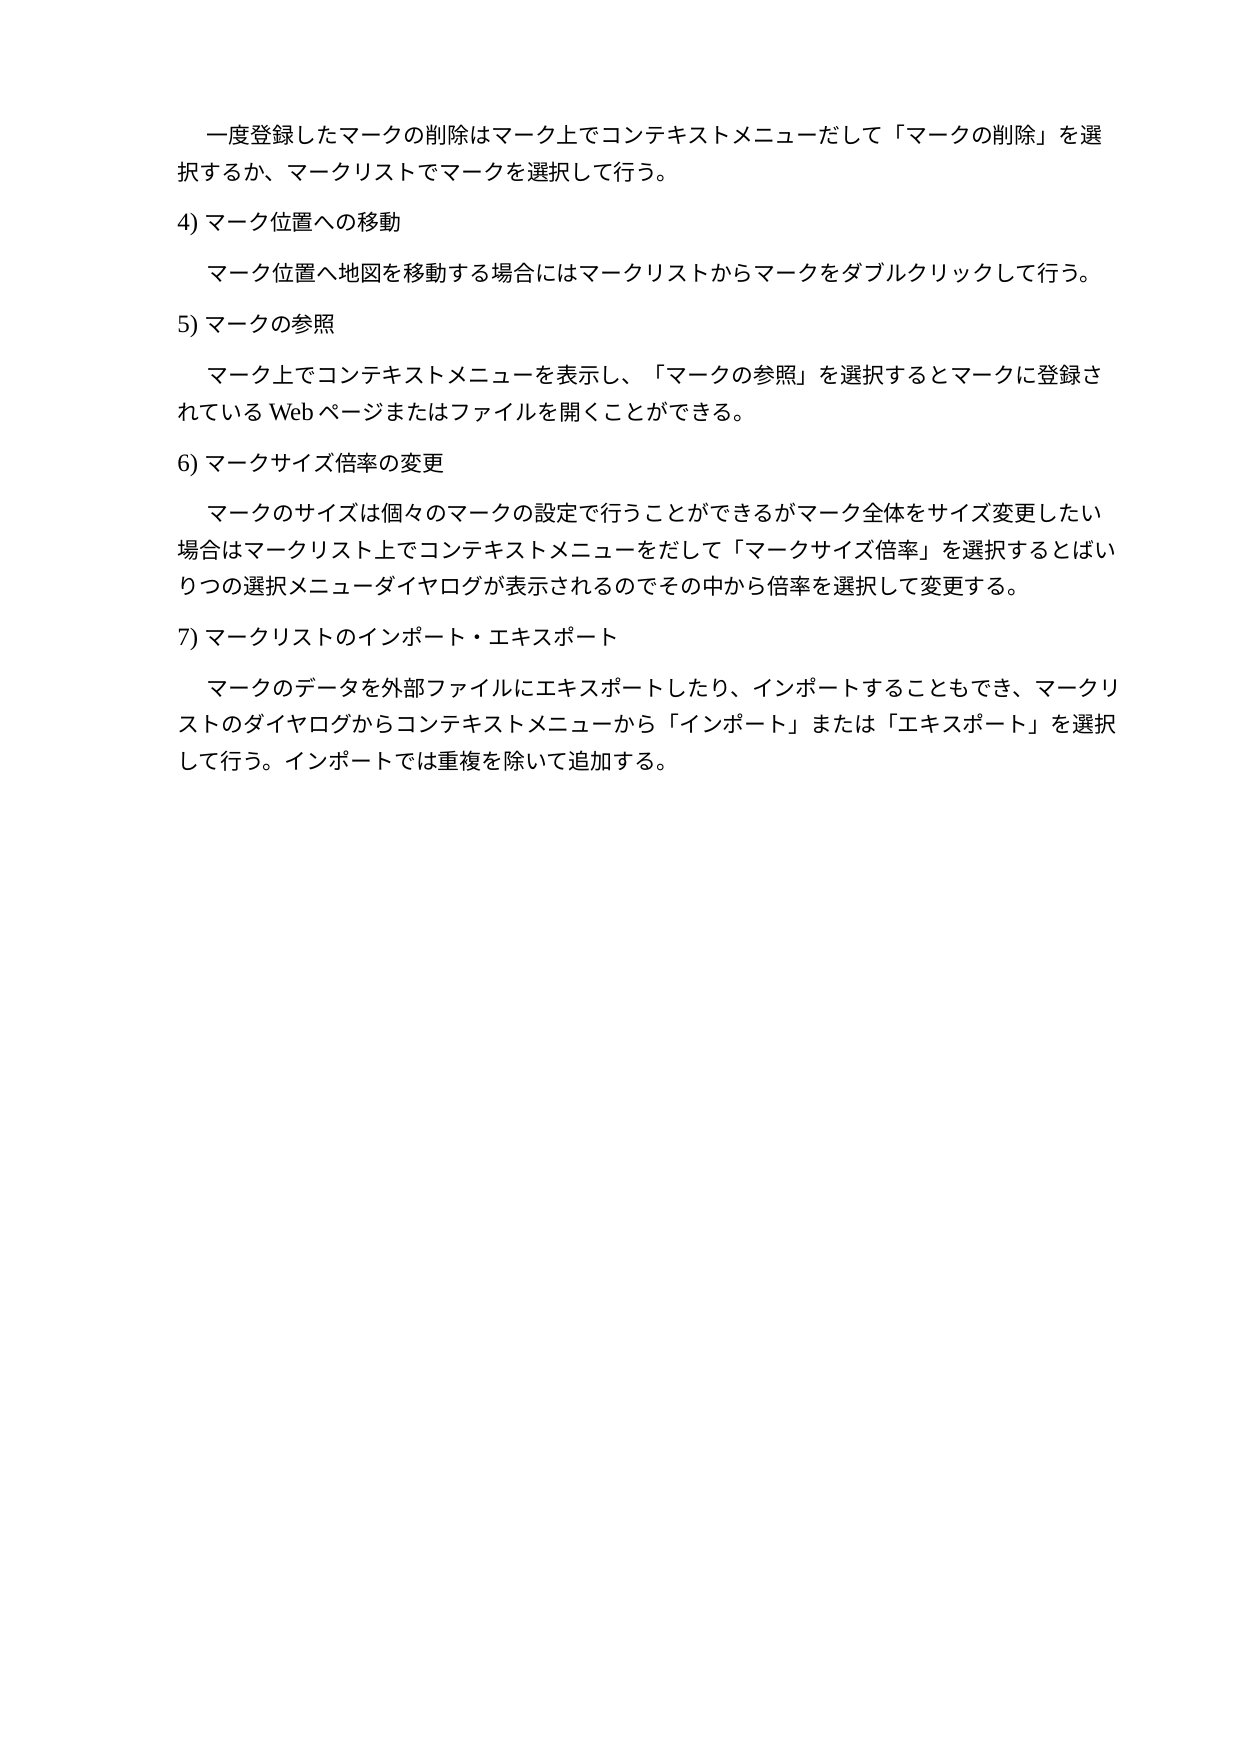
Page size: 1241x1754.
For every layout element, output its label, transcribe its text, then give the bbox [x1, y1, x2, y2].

text 6) マークサイズ倍率の変更 [148, 446, 1122, 477]
text マーク上でコンテキストメニューを表示し、「マークの参照」を選択するとマークに登録されているWebページまたはファイルを開くことができる。 [177, 358, 1122, 426]
text 4) マーク位置への移動 [148, 205, 1122, 237]
text 7) マークリストのインポート・エキスポート [148, 620, 1122, 652]
text マークのサイズは個々のマークの設定で行うことができるがマーク全体をサイズ変更したい場合はマークリスト上でコンテキストメニューをだして「マークサイズ倍率」を選択するとばいりつの選択メニューダイヤログが表示されるのでその中から倍率を選択して変更する。 [177, 496, 1122, 601]
text マーク位置へ地図を移動する場合にはマークリストからマークをダブルクリックして行う。 [177, 256, 1122, 288]
text マークのデータを外部ファイルにエキスポートしたり、インポートすることもでき、マークリストのダイヤログからコンテキストメニューから「インポート」または「エキスポート」を選択して行う。インポートでは重複を除いて追加する。 [177, 671, 1122, 775]
text 5) マークの参照 [148, 307, 1122, 339]
text 一度登録したマークの削除はマーク上でコンテキストメニューだして「マークの削除」を選択するか、マークリストでマークを選択して行う。 [177, 118, 1122, 186]
